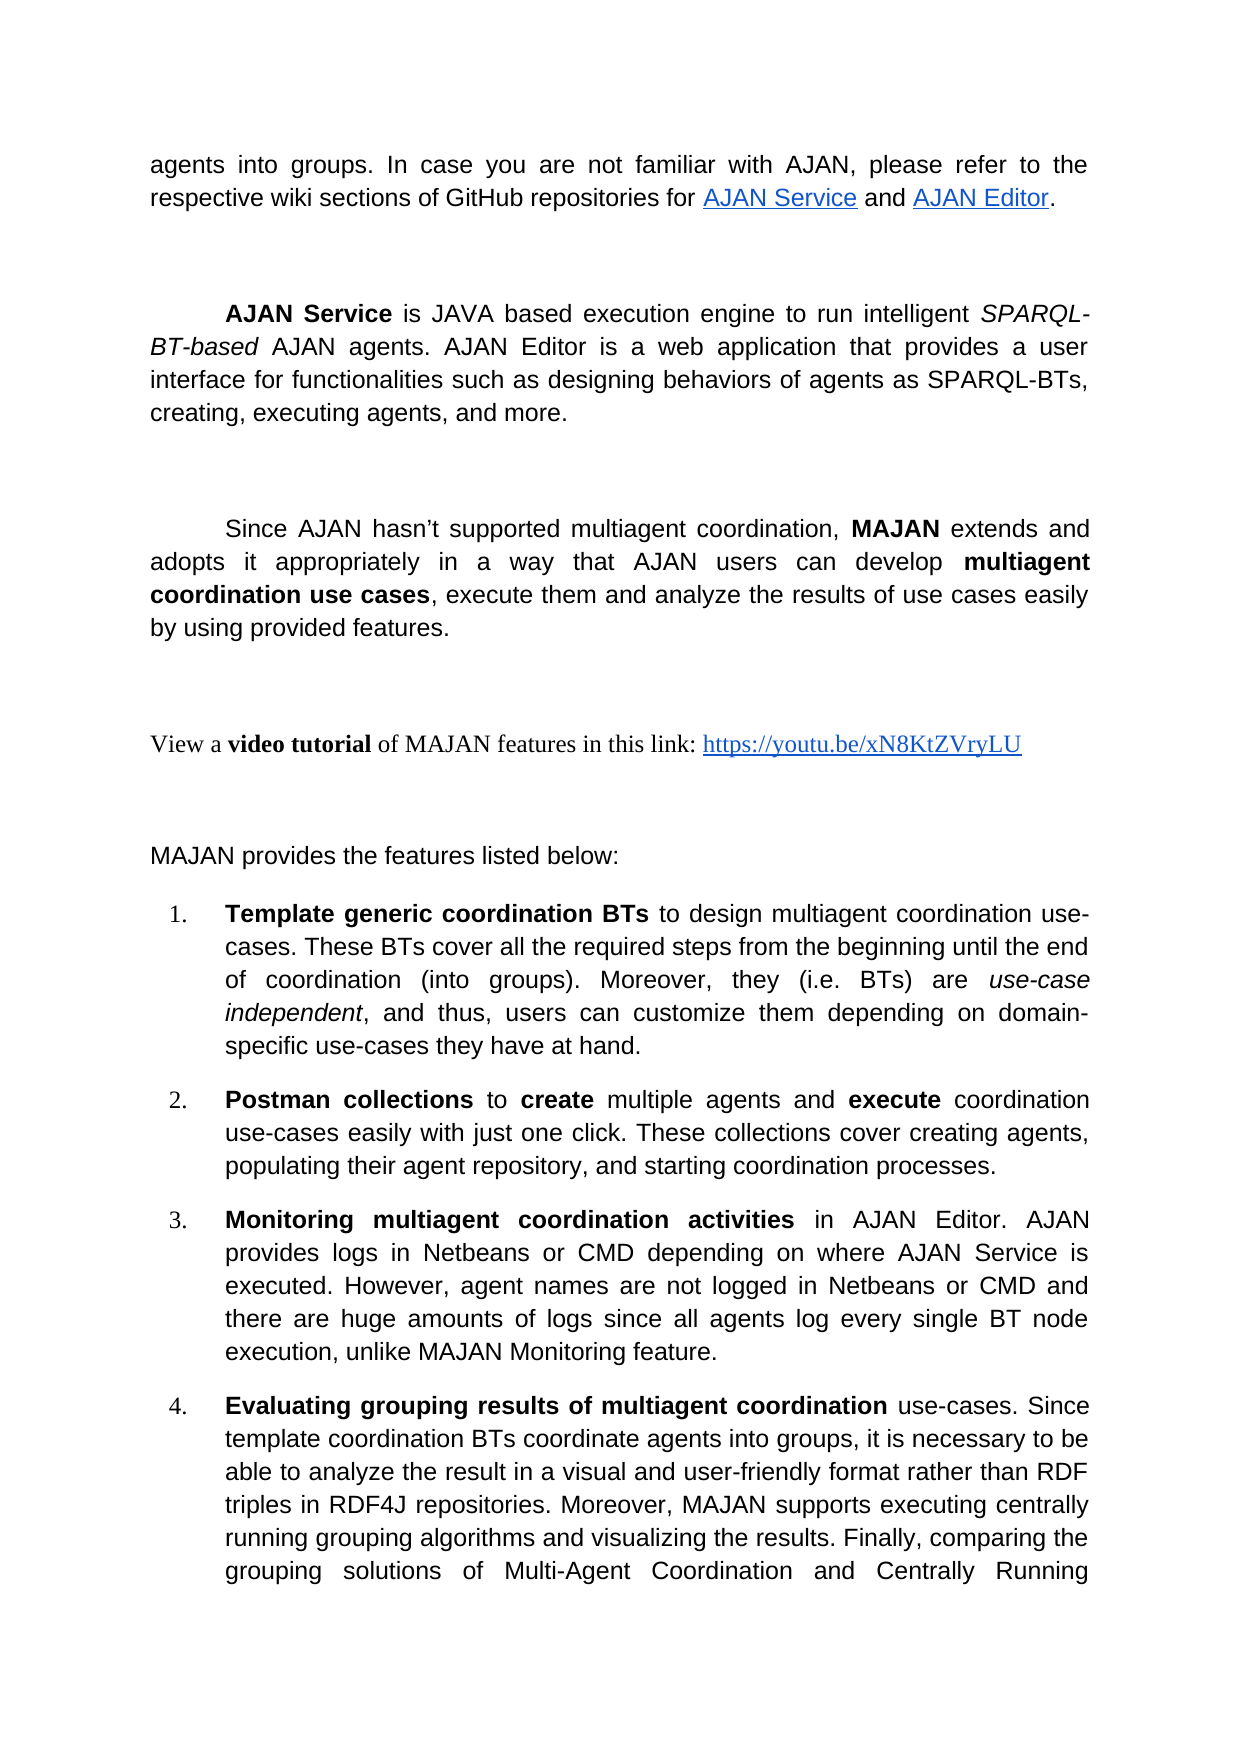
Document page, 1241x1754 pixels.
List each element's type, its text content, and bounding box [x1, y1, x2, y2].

list Postman collections to create multiple agents and execute coordination use-cases easily with just one click. These collections cover creating agents, populating their agent repository, and starting coordination processes. [187, 1085, 1090, 1180]
text agents into groups. In case you are not familiar with AJAN, please refer to the respective wiki sections of GitHub repositories for AJAN Service and AJAN Editor. [150, 150, 1090, 212]
list Monitoring multiagent coordination activities in AJAN Editor. AJAN provides logs in Netbeans or CMD depending on where AJAN Service is executed. However, agent names are not logged in Netbeans or CMD and there are huge amounts of logs since all agents log every single BT node execution, unlike MAJAN Monitoring feature. [187, 1205, 1090, 1366]
text Since AJAN hasn’t supported multiagent coordination, MAJAN extends and adopts it appropriately in a way that AJAN users can develop multiagent coordination use cases, execute them and analyze the results of use cases easily by using provided features. [150, 514, 1090, 642]
text AJAN Service is JAVA based execution engine to run intelligent SPARQL-BT-based AJAN agents. AJAN Editor is a web application that provides a user interface for functionalities such as designing behaviors of agents as SPARQL-BTs, creating, executing agents, and more. [150, 299, 1090, 427]
list Evaluating grouping results of multiagent coordination use-cases. Since template coordination BTs coordinate agents into groups, it is necessary to be able to analyze the result in a visual and user-friendly format rather than RDF triples in RDF4J repositories. Moreover, MAJAN supports executing centrally running grouping algorithms and visualizing the results. Finally, comparing the grouping solutions of Multi-Agent Coordination and Centrally Running [187, 1391, 1090, 1585]
list Template generic coordination BTs to design multiagent coordination use-cases. These BTs cover all the required steps from the beginning until the end of coordination (into groups). Moreover, they (i.e. BTs) are use-case independent, and thus, users can customize them depending on domain-specific use-cases they have at hand. [187, 899, 1090, 1060]
text View a video tutorial of MAJAN features in this link: https://youtu.be/xN8KtZVryLU [150, 729, 1090, 758]
text MAJAN provides the features listed below: [150, 841, 1090, 870]
